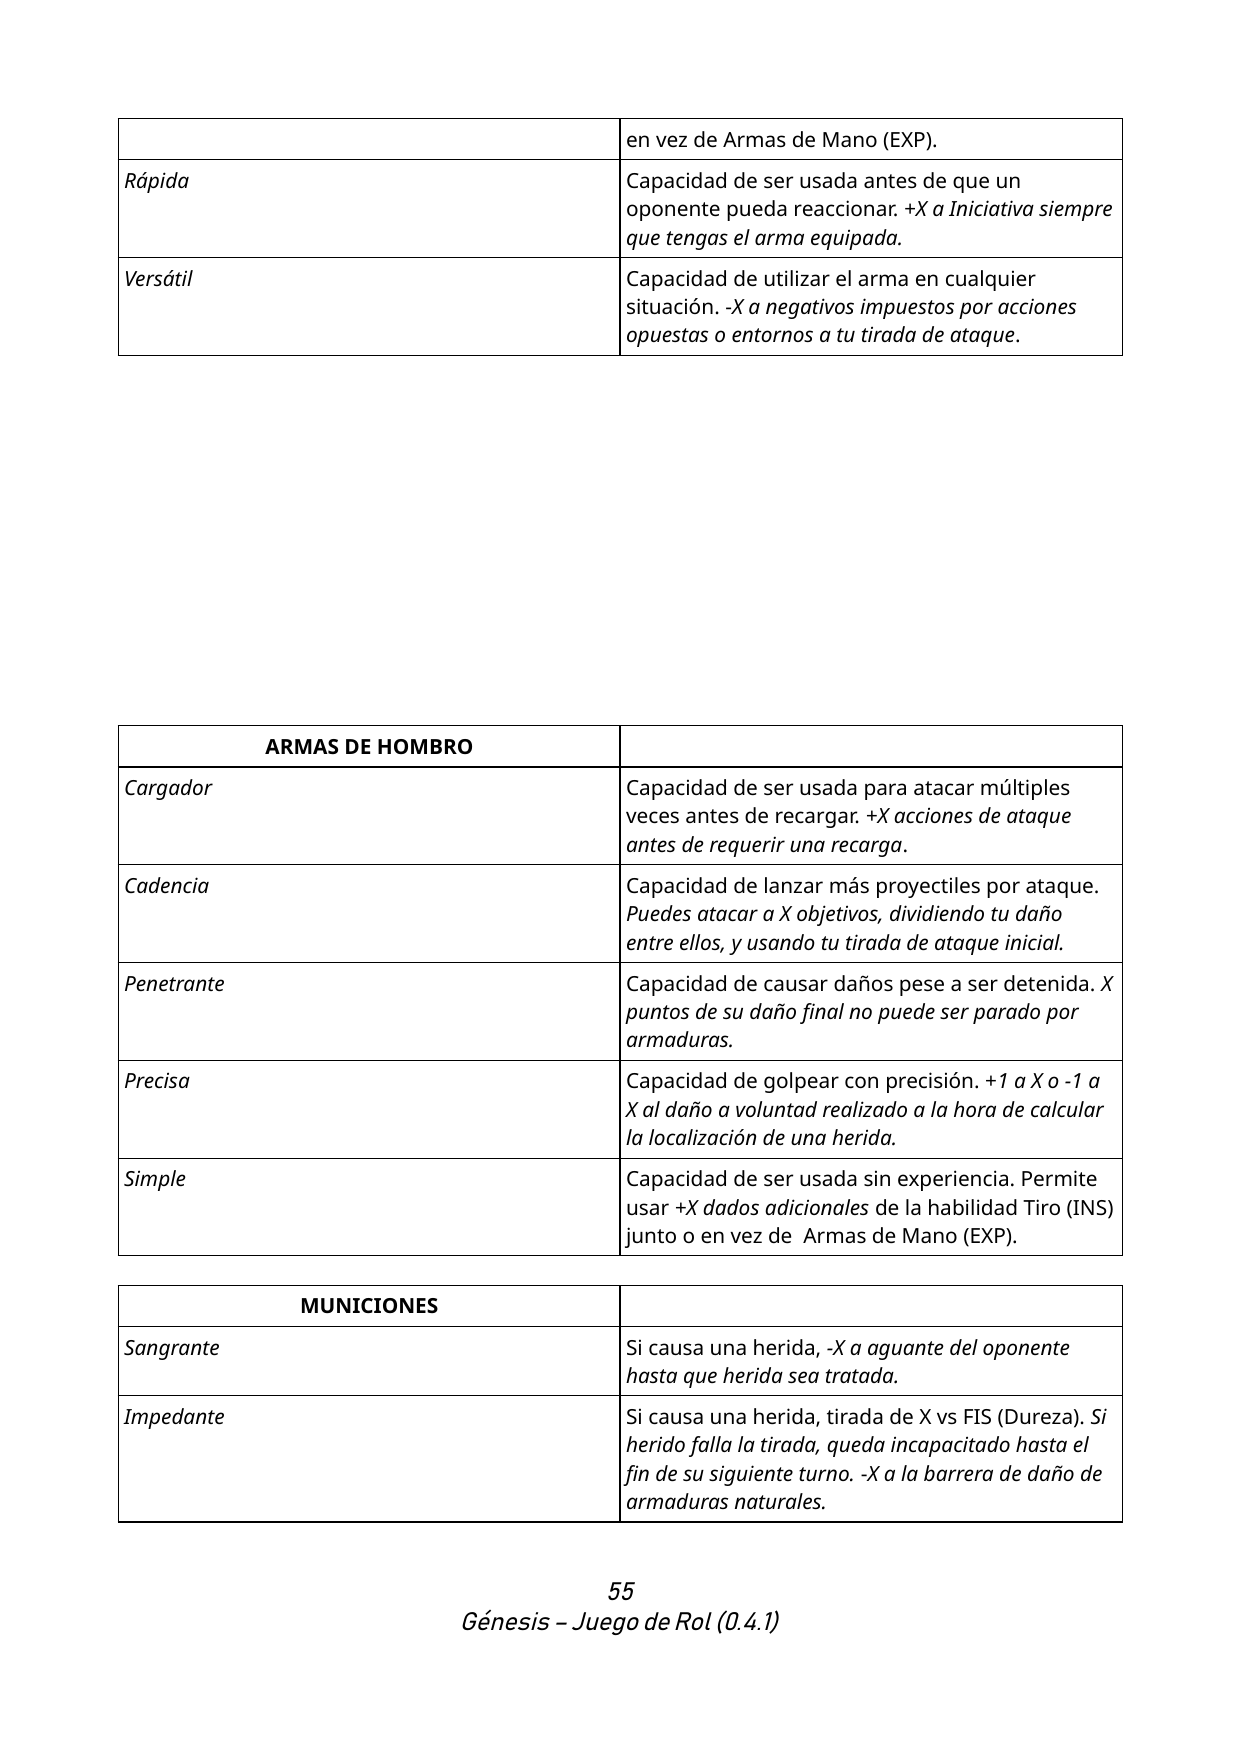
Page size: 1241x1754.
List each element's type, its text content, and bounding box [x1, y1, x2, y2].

table_cell Capacidad de lanzar más proyectiles por ataque. Puedes atacar a X objetivos, dividiendo tu daño entre ellos, y usando tu tirada de ataque inicial. [621, 865, 1122, 962]
table_header [621, 726, 1122, 766]
table_cell Capacidad de ser usada sin experiencia. Permite usar +X dados adicionales de la habilidad Tiro (INS) junto o en vez de Armas de Mano (EXP). [621, 1159, 1122, 1255]
table_cell Si causa una herida, -X a aguante del oponente hasta que herida sea tratada. [621, 1327, 1122, 1395]
table_cell Rápida [119, 160, 619, 257]
table_cell Capacidad de causar daños pese a ser detenida. X puntos de su daño final no puede ser parado por armaduras. [621, 963, 1122, 1060]
table_cell Precisa [119, 1061, 619, 1158]
table_header [621, 1286, 1122, 1326]
table_cell Sangrante [119, 1327, 619, 1395]
table_header MUNICIONES [119, 1286, 619, 1326]
table_cell Cargador [119, 768, 619, 864]
table_cell Impedante [119, 1396, 619, 1521]
table_cell Penetrante [119, 963, 619, 1060]
table_cell Capacidad de ser usada para atacar múltiples veces antes de recargar. +X acciones de ataque antes de requerir una recarga. [621, 768, 1122, 864]
table_cell Capacidad de ser usada antes de que un oponente pueda reaccionar. +X a Iniciativa siempre que tengas el arma equipada. [621, 160, 1122, 257]
table_cell Versátil [119, 258, 619, 355]
table_cell Capacidad de utilizar el arma en cualquier situación. -X a negativos impuestos por acciones opuestas o entornos a tu tirada de ataque. [621, 258, 1122, 355]
table_cell Cadencia [119, 865, 619, 962]
table_cell Capacidad de golpear con precisión. +1 a X o -1 a X al daño a voluntad realizado a la hora de calcular la localización de una herida. [621, 1061, 1122, 1158]
table_cell Si causa una herida, tirada de X vs FIS (Dureza). Si herido falla la tirada, queda incapacitado hasta el fin de su siguiente turno. -X a la barrera de daño de armaduras naturales. [621, 1396, 1122, 1521]
table_cell Simple [119, 1159, 619, 1255]
table_header ARMAS DE HOMBRO [119, 726, 619, 766]
table_cell en vez de Armas de Mano (EXP). [621, 119, 1122, 159]
table_cell [119, 119, 619, 159]
